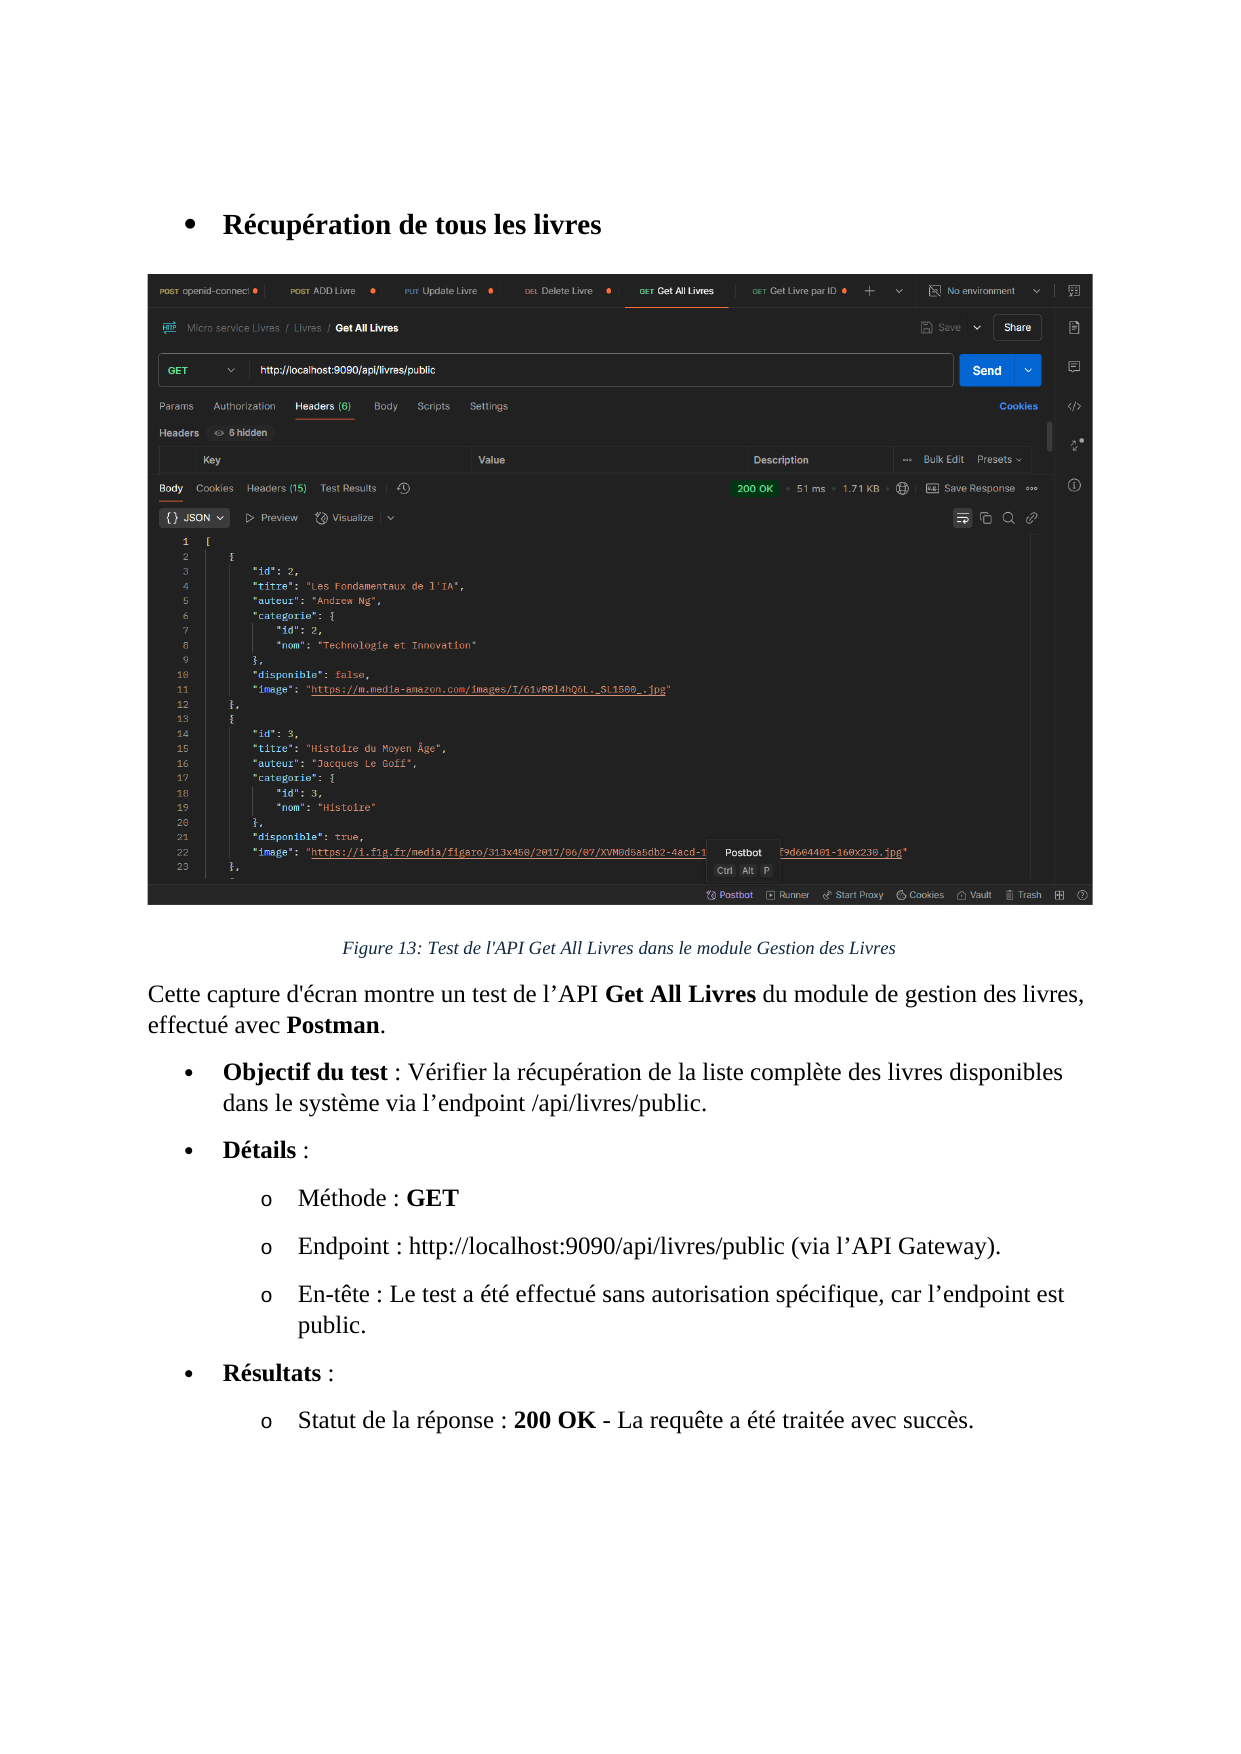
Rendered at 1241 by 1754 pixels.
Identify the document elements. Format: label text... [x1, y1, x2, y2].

text Cette capture d'écran montre un test de l’API Get All Livres du module de gestion des livres, effectué avec Postman. [148, 979, 1093, 1038]
list Statut de la réponse : 200 OK - La requête a été traitée avec succès. [260, 1405, 1093, 1435]
list Récupération de tous les livres [185, 207, 1093, 241]
list En-tête : Le test a été effectué sans autorisation spécifique, car l’endpoint est public. [260, 1279, 1093, 1339]
list Résultats : [185, 1358, 1093, 1387]
list Objectif du test : Vérifier la récupération de la liste complète des livres disponibles dans le système via l’endpoint /api/livres/public. [185, 1057, 1093, 1117]
list Méthode : GET [260, 1183, 1093, 1212]
list Endpoint : http://localhost:9090/api/livres/public (via l’API Gateway). [260, 1231, 1093, 1260]
text Figure 13: Test de l'API Get All Livres dans le module Gestion des Livres [148, 937, 1093, 958]
list Détails : [185, 1135, 1093, 1164]
